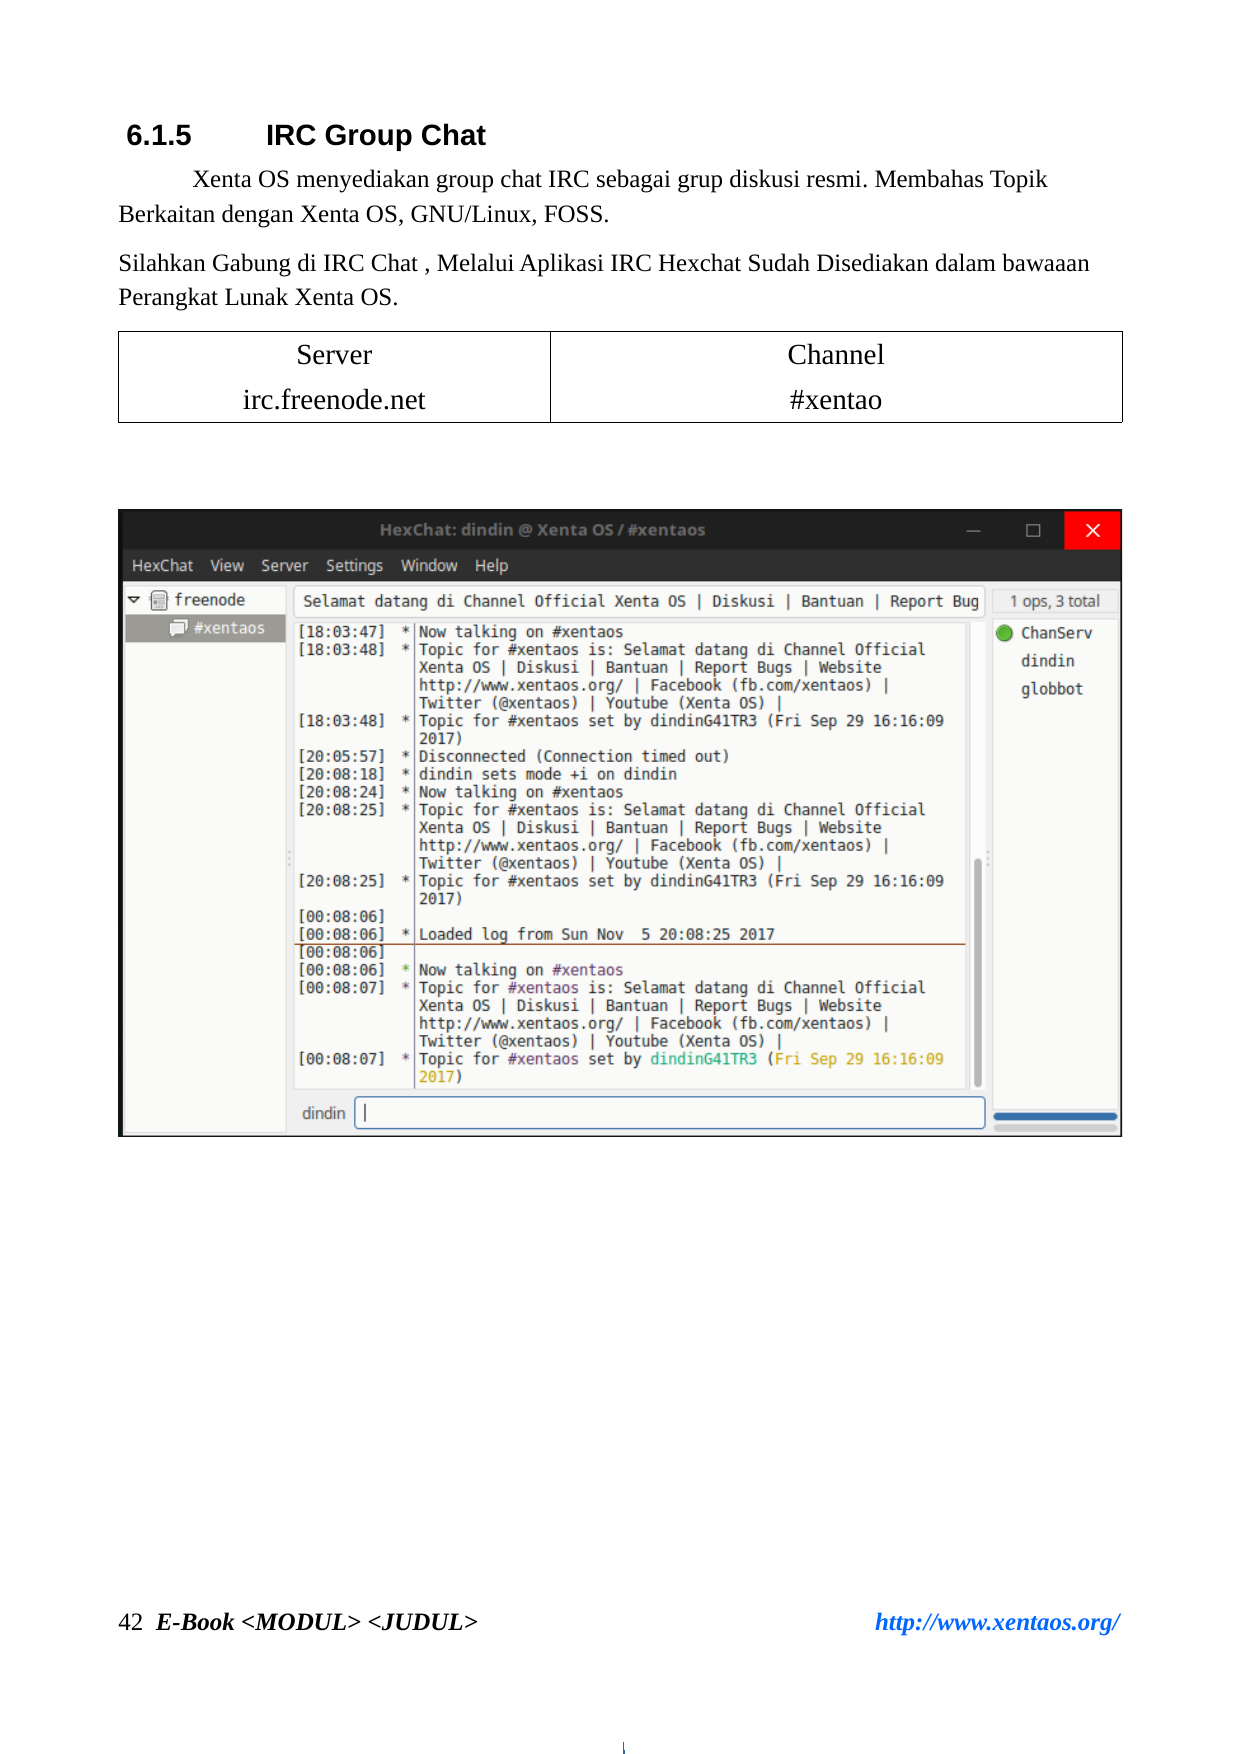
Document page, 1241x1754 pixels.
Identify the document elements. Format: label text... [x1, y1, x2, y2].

text Xenta OS menyediakan group chat IRC sebagai grup diskusi resmi. Membahas Topik Berkaitan dengan Xenta OS, GNU/Linux, FOSS. [118, 164, 1122, 228]
table_cell #xentao [551, 377, 1122, 422]
table_cell irc.freenode.net [119, 377, 550, 422]
text Silahkan Gabung di IRC Chat , Melalui Aplikasi IRC Hexchat Sudah Disediakan dalam bawaaan Perangkat Lunak Xenta OS. [118, 248, 1122, 311]
picture [118, 509, 1123, 1137]
table_header Server [119, 332, 550, 377]
subtitle IRC Group Chat [118, 118, 1122, 152]
table_header Channel [551, 332, 1122, 377]
